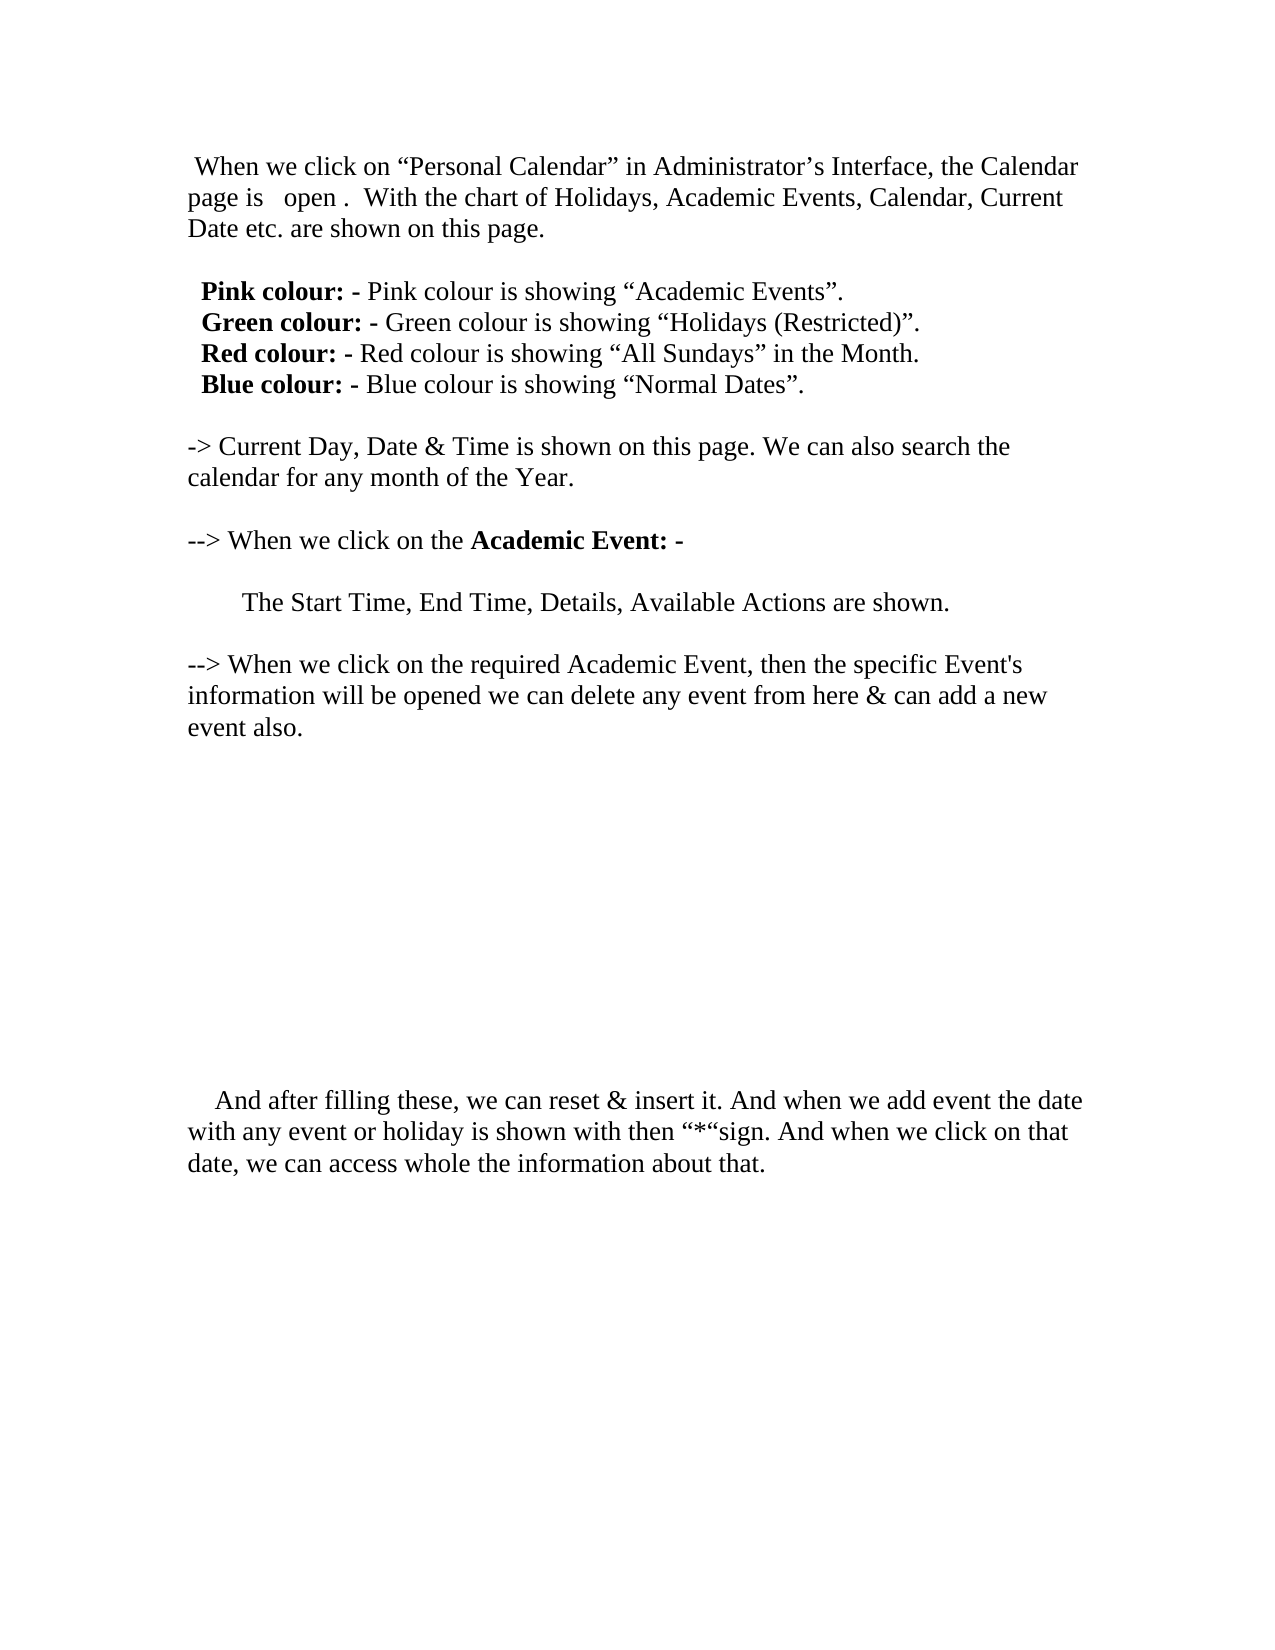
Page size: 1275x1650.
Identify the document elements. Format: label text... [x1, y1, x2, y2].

text And after filling these, we can reset & insert it. And when we add event the date with any event or holiday is shown with then “*“sign. And when we click on that date, we can access whole the information about that. [187, 1084, 1099, 1178]
text When we click on “Personal Calendar” in Administrator’s Interface, the Calendar page is open . With the chart of Holidays, Academic Events, Calendar, Current Date etc. are shown on this page. [187, 150, 1087, 243]
text Blue colour: - Blue colour is showing “Normal Dates”. [187, 368, 1099, 399]
text -> Current Day, Date & Time is shown on this page. We can also search the calendar for any month of the Year. [187, 430, 1087, 493]
text Pink colour: - Pink colour is showing “Academic Events”. [187, 274, 1099, 306]
text Green colour: - Green colour is showing “Holidays (Restricted)”. [187, 306, 1099, 337]
text --> When we click on the Academic Event: - [187, 524, 1099, 555]
text The Start Time, End Time, Details, Available Actions are shown. [187, 586, 1099, 617]
text --> When we click on the required Academic Event, then the specific Event's information will be opened we can delete any event from here & can add a new event also. [187, 648, 1099, 742]
text Red colour: - Red colour is showing “All Sundays” in the Month. [187, 337, 1099, 368]
